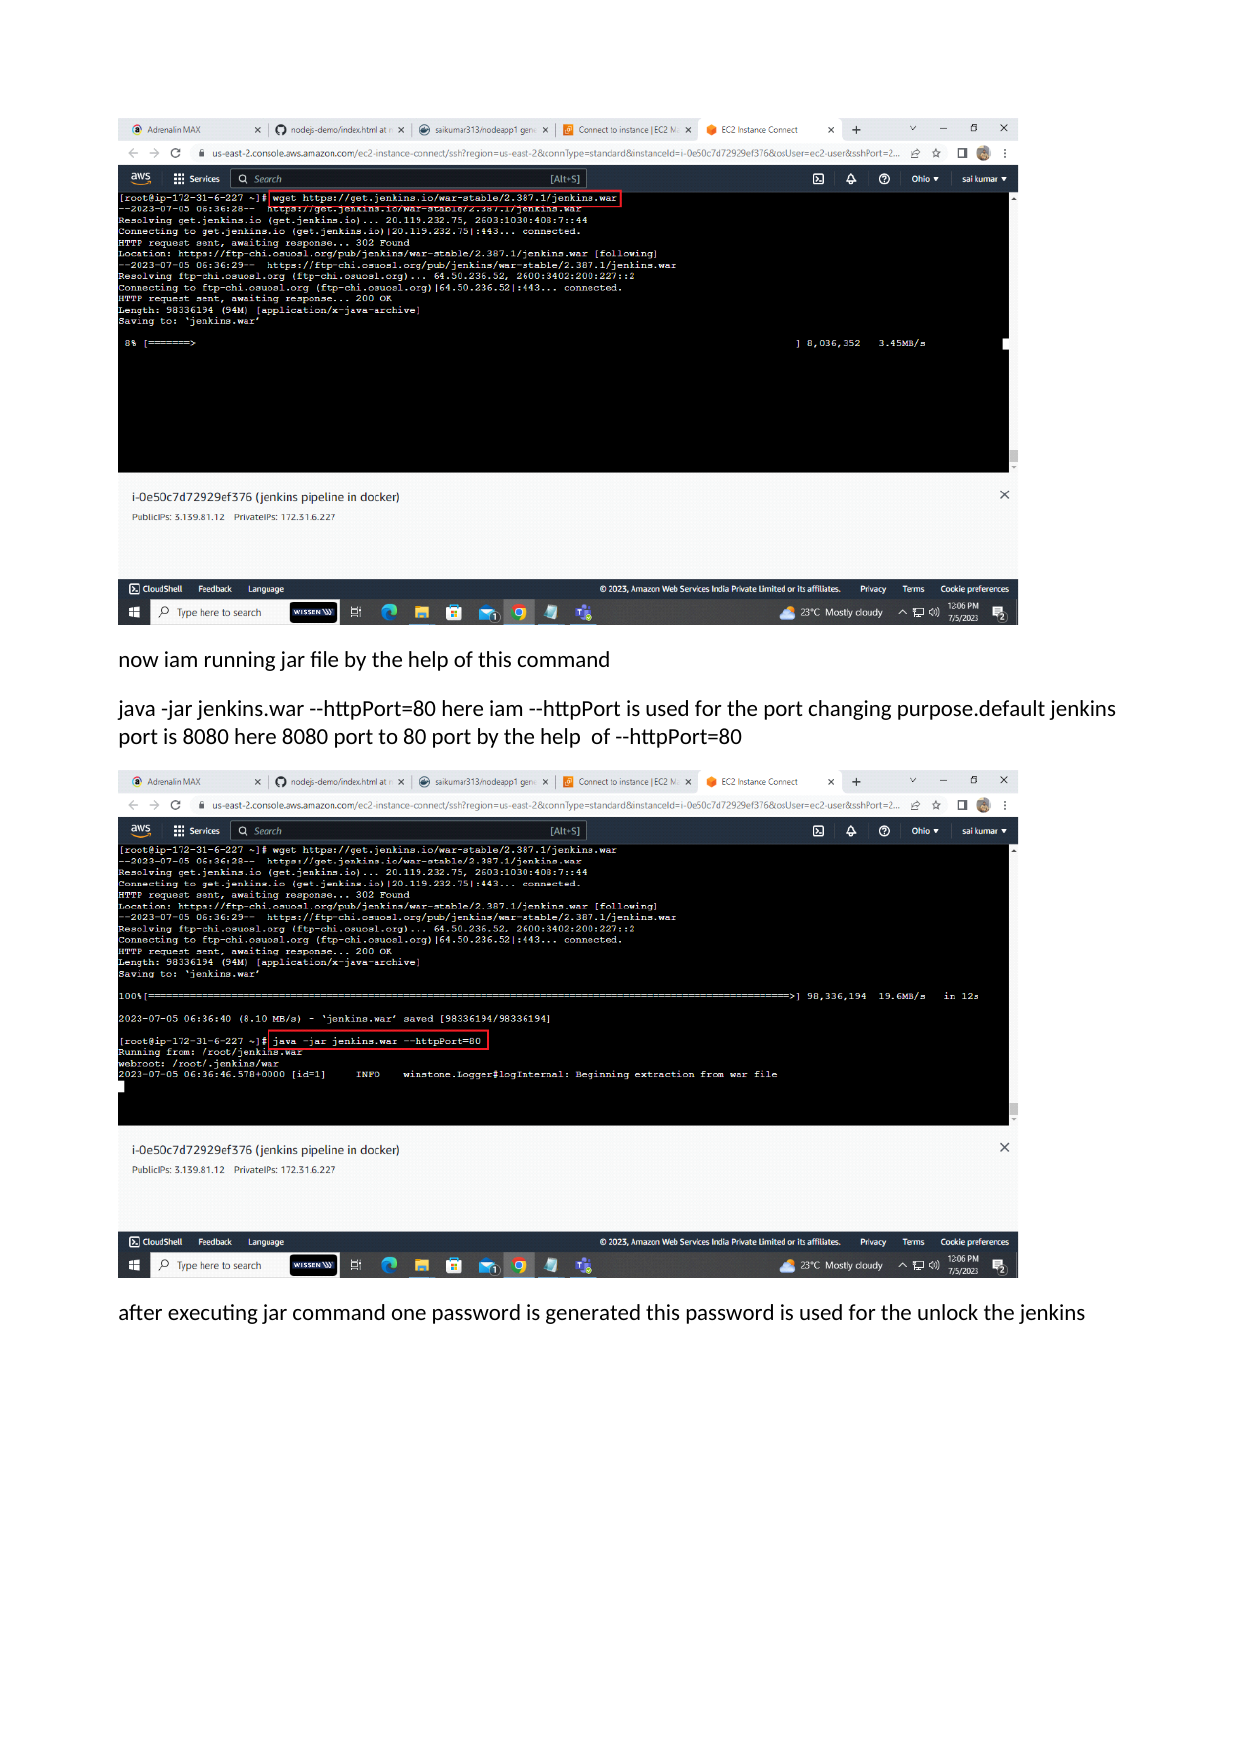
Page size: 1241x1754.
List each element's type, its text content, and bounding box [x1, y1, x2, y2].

text after executing jar command one password is generated this password is used for the unlock the jenkins [118, 1298, 1122, 1326]
text now iam running jar file by the help of this command [118, 645, 1122, 673]
text java -jar jenkins.war --httpPort=80 here iam --httpPort is used for the port changing purpose.default jenkins port is 8080 here 8080 port to 80 port by the help of --httpPort=80 [118, 694, 1122, 750]
